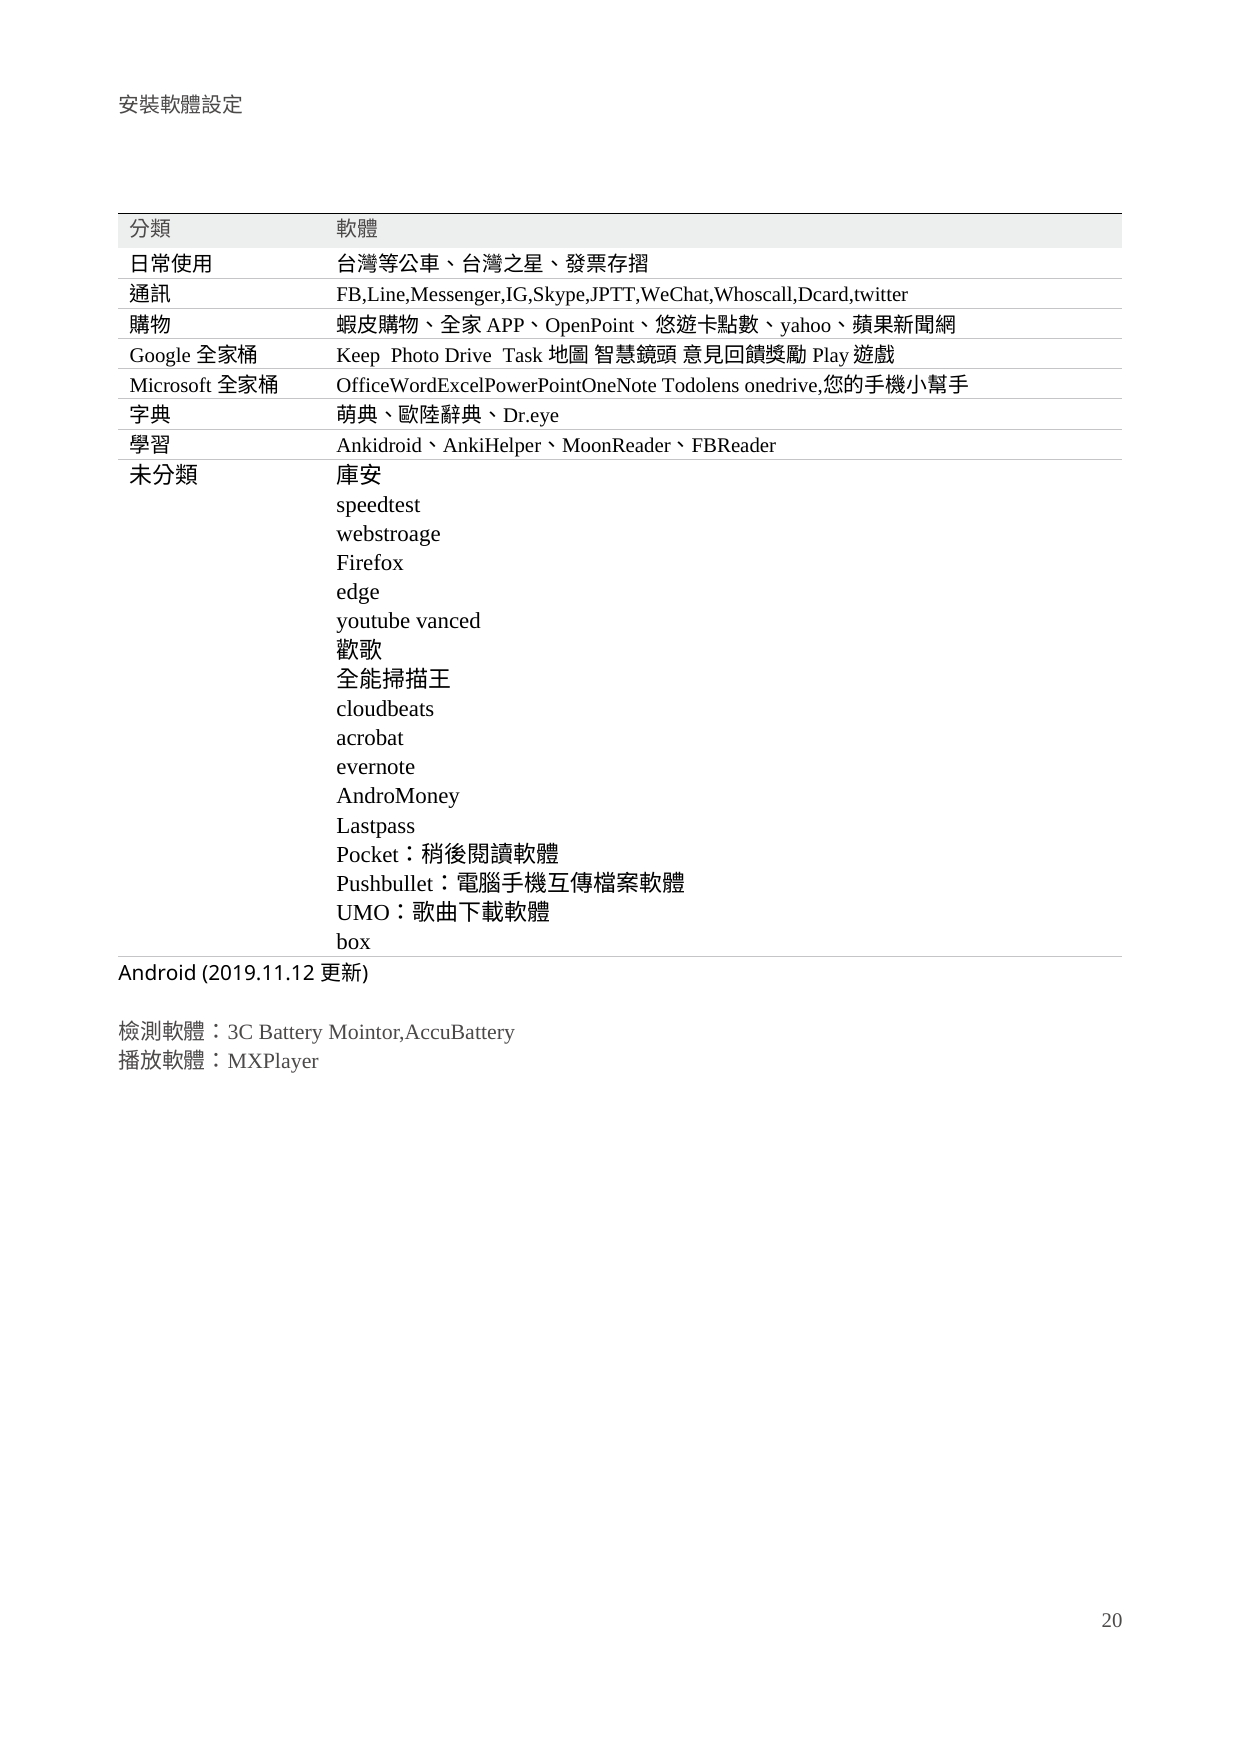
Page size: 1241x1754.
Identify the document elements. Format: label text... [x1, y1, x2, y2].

table_cell Google 全家桶 [118, 339, 325, 368]
table_cell 日常使用 [118, 248, 325, 277]
table_cell 通訊 [118, 279, 325, 308]
table_cell 未分類 [118, 460, 325, 956]
table_cell 台灣等公車、台灣之星、發票存摺 [325, 248, 1122, 277]
table_cell Keep Photo Drive Task 地圖 智慧鏡頭 意見回饋獎勵 Play遊戲 [325, 339, 1122, 368]
table_cell OfficeWordExcelPowerPointOneNote Todolens onedrive,您的手機小幫手 [325, 369, 1122, 398]
table_cell 萌典、歐陸辭典、Dr.eye [325, 399, 1122, 428]
table_cell Microsoft 全家桶 [118, 369, 325, 398]
table_cell 庫安 speedtest webstroage Firefox edge youtube vanced 歡歌 全能掃描王 cloudbeats acrobat evernote AndroMoney Lastpass Pocket：稍後閱讀軟體 Pushbullet：電腦手機互傳檔案軟體 UMO：歌曲下載軟體 box [325, 460, 1122, 956]
table_cell 購物 [118, 309, 325, 338]
table_cell 蝦皮購物、全家APP、OpenPoint、悠遊卡點數、yahoo、蘋果新聞網 [325, 309, 1122, 338]
table_cell 學習 [118, 430, 325, 459]
table_cell Ankidroid、AnkiHelper、MoonReader、FBReader [325, 430, 1122, 459]
table_cell FB,Line,Messenger,IG,Skype,JPTT,WeChat,Whoscall,Dcard,twitter [325, 279, 1122, 308]
text 檢測軟體：3C Battery Mointor,AccuBattery [118, 1016, 1122, 1045]
table_header 軟體 [325, 214, 1122, 248]
table_cell 字典 [118, 399, 325, 428]
text 播放軟體：MXPlayer [118, 1045, 1122, 1074]
text Android (2019.11.12 更新) [118, 957, 1122, 987]
table_header 分類 [118, 214, 325, 248]
